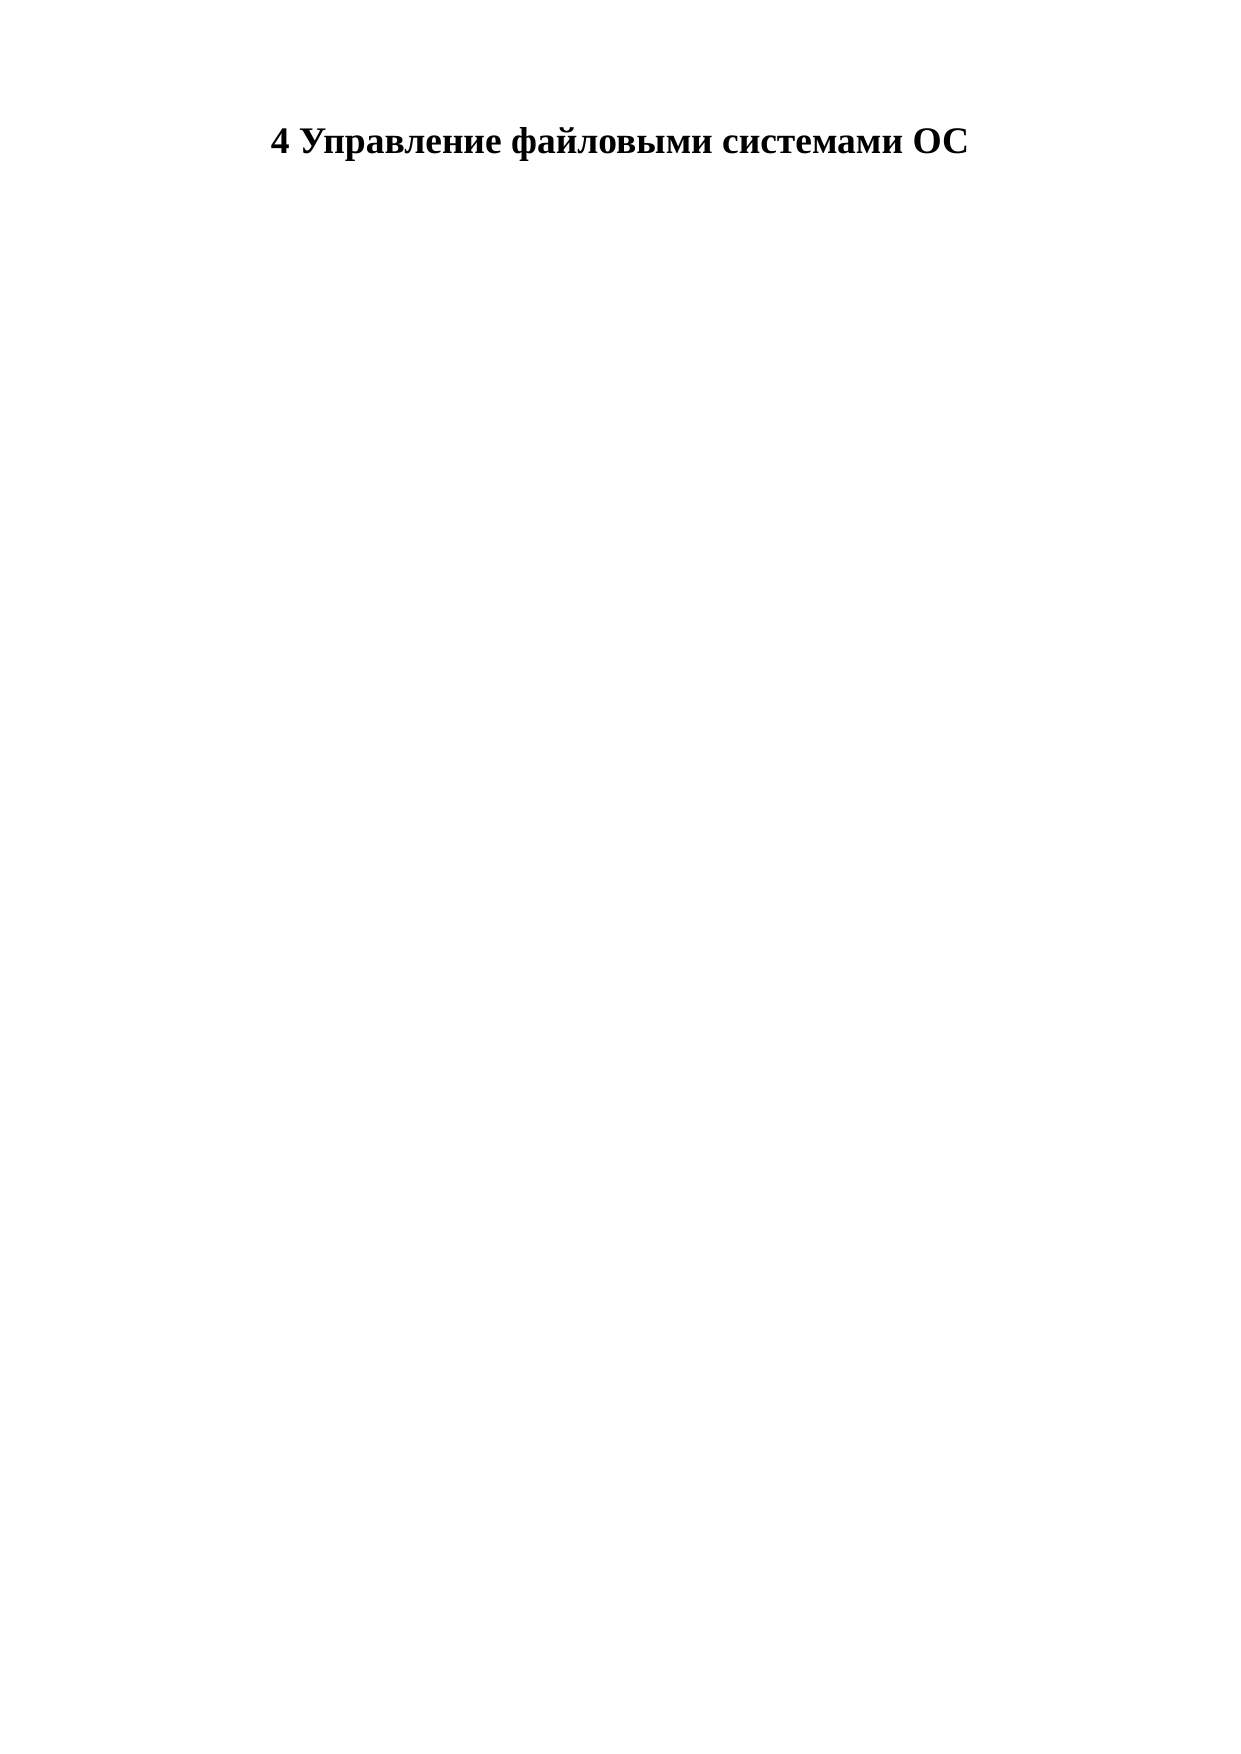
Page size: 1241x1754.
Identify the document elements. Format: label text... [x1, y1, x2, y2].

subtitle 4 Управление файловыми системами ОС [142, 118, 1098, 161]
